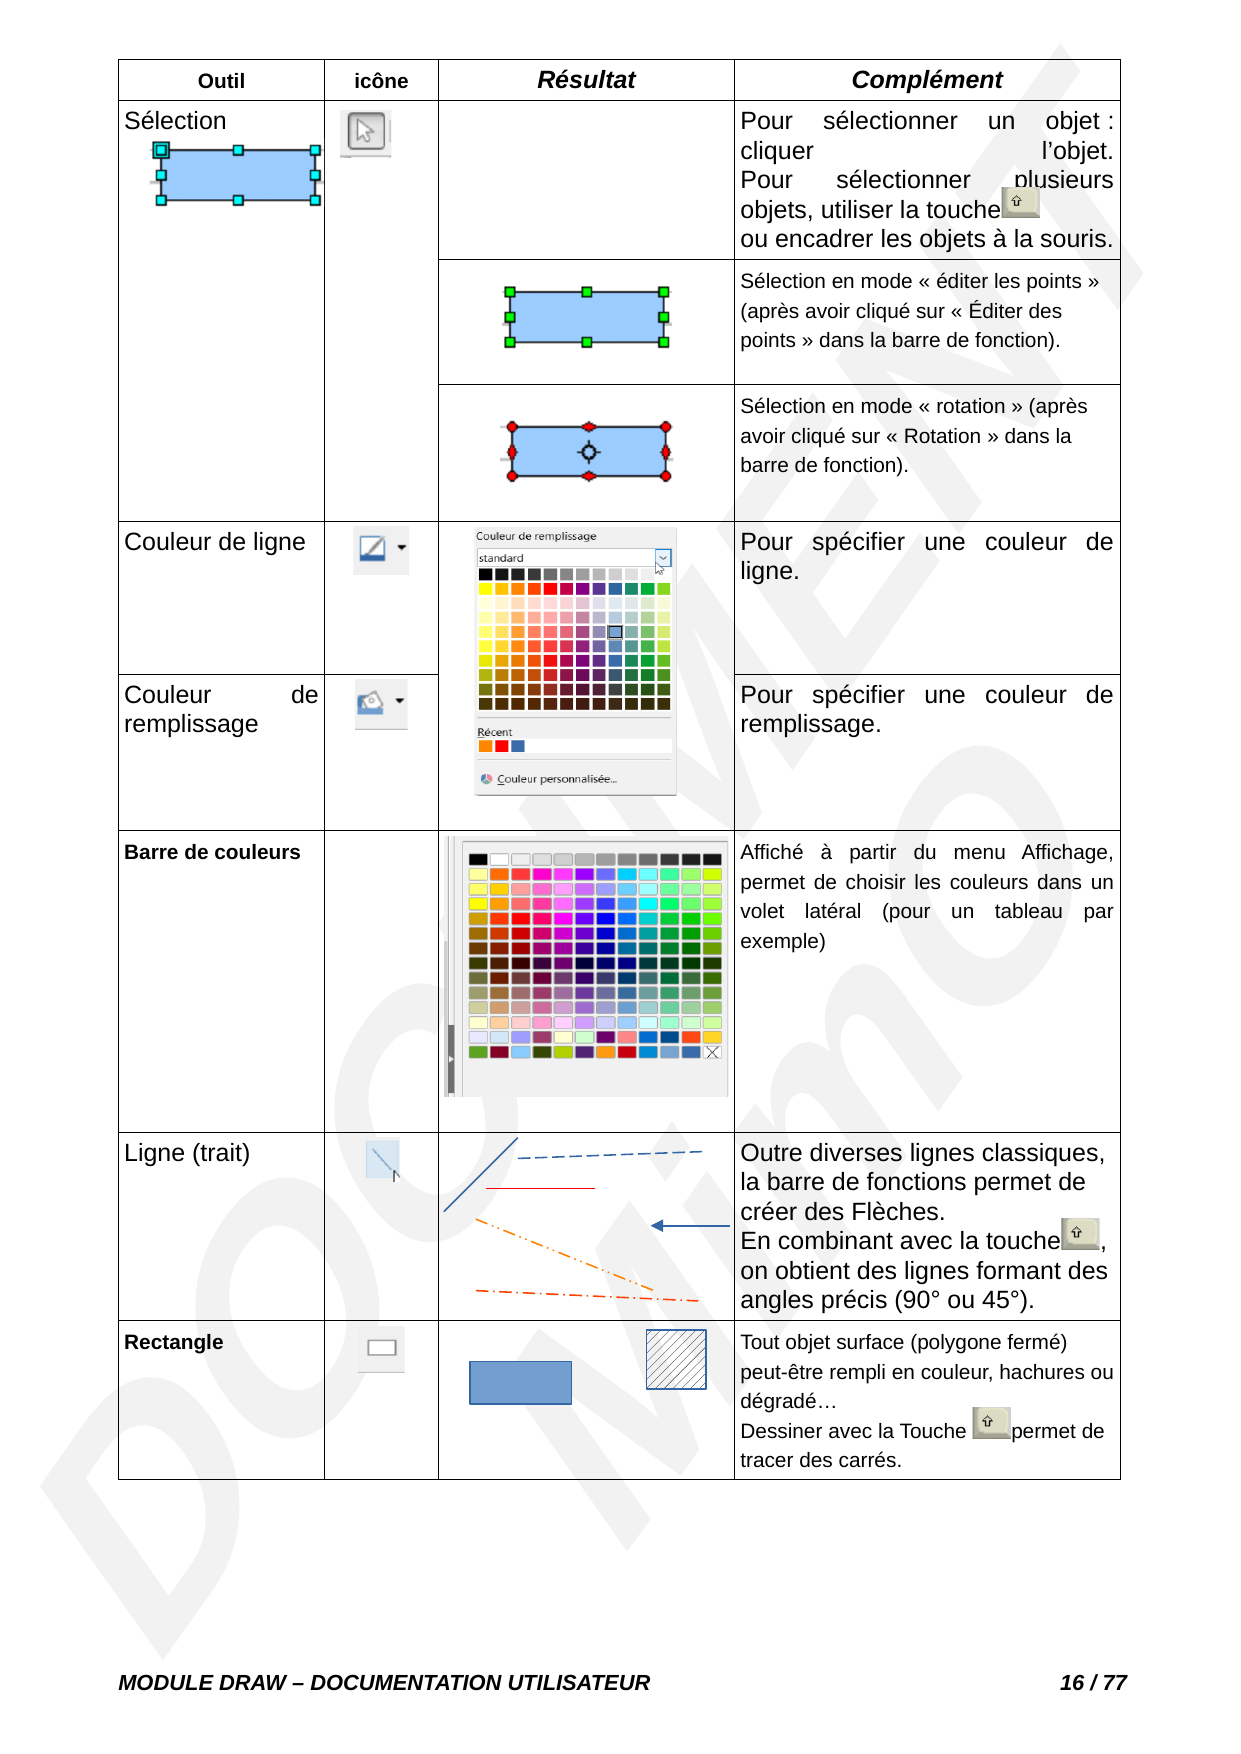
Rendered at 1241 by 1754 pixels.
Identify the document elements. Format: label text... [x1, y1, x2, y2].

table_cell Affiché à partir du menu Affichage, permet de choisir les couleurs dans un volet latéral (pour un tableau par exemple) [735, 831, 1120, 1132]
table_header Outil [119, 60, 324, 100]
table_cell [439, 385, 734, 521]
table_cell Tout objet surface (polygone fermé) peut-être rempli en couleur, hachures ou dégradé… Dessiner avec la Touche permet de tracer des carrés. [735, 1321, 1120, 1479]
table_cell Sélection en mode « éditer les points » (après avoir cliqué sur « Éditer des points » dans la barre de fonction). [735, 260, 1120, 384]
table_cell [439, 831, 734, 1132]
table_cell Pour spécifier une couleur de ligne. [735, 522, 1120, 674]
picture [355, 679, 408, 730]
table_cell [325, 101, 438, 521]
table_cell [439, 522, 734, 830]
table_cell [439, 1133, 734, 1320]
table_header Complément [735, 60, 1120, 100]
picture [1061, 1218, 1100, 1250]
table_cell Pour spécifier une couleur de remplissage. [735, 675, 1120, 830]
picture [353, 526, 410, 575]
table_cell Sélection en mode « rotation » (après avoir cliqué sur « Rotation » dans la barre de fonction). [735, 385, 1120, 521]
table_cell [325, 831, 438, 1132]
picture [358, 1326, 405, 1373]
table_header Résultat [439, 60, 734, 100]
table_cell Ligne (trait) [119, 1133, 324, 1320]
picture [340, 110, 392, 158]
picture [362, 1137, 400, 1182]
table_cell Pour sélectionner un objet : cliquer l’objet. Pour sélectionner plusieurs objets, utiliser la touche ou encadrer les objets à la souris. [735, 101, 1120, 259]
table_cell Couleur de remplissage [119, 675, 324, 830]
table_cell Outre diverses lignes classiques, la barre de fonctions permet de créer des Flèches. En combinant avec la touche, on obtient des lignes formant des angles précis (90° ou 45°). [735, 1133, 1120, 1320]
table_cell Couleur de ligne [119, 522, 324, 674]
table_cell [439, 101, 734, 259]
table_cell [439, 260, 734, 384]
picture [474, 527, 677, 796]
picture [500, 413, 674, 486]
table_cell [325, 1133, 438, 1320]
table_cell Barre de couleurs [119, 831, 324, 1132]
table_header icône [325, 60, 438, 100]
table_cell [325, 522, 438, 674]
table_cell Rectangle [119, 1321, 324, 1479]
table_cell [439, 1321, 734, 1479]
table_cell [325, 675, 438, 830]
picture [972, 1407, 1011, 1439]
picture [444, 836, 729, 1097]
table_cell [325, 1321, 438, 1479]
table_cell Sélection [119, 101, 324, 521]
picture [149, 138, 325, 207]
picture [1001, 187, 1040, 218]
picture [502, 283, 672, 349]
